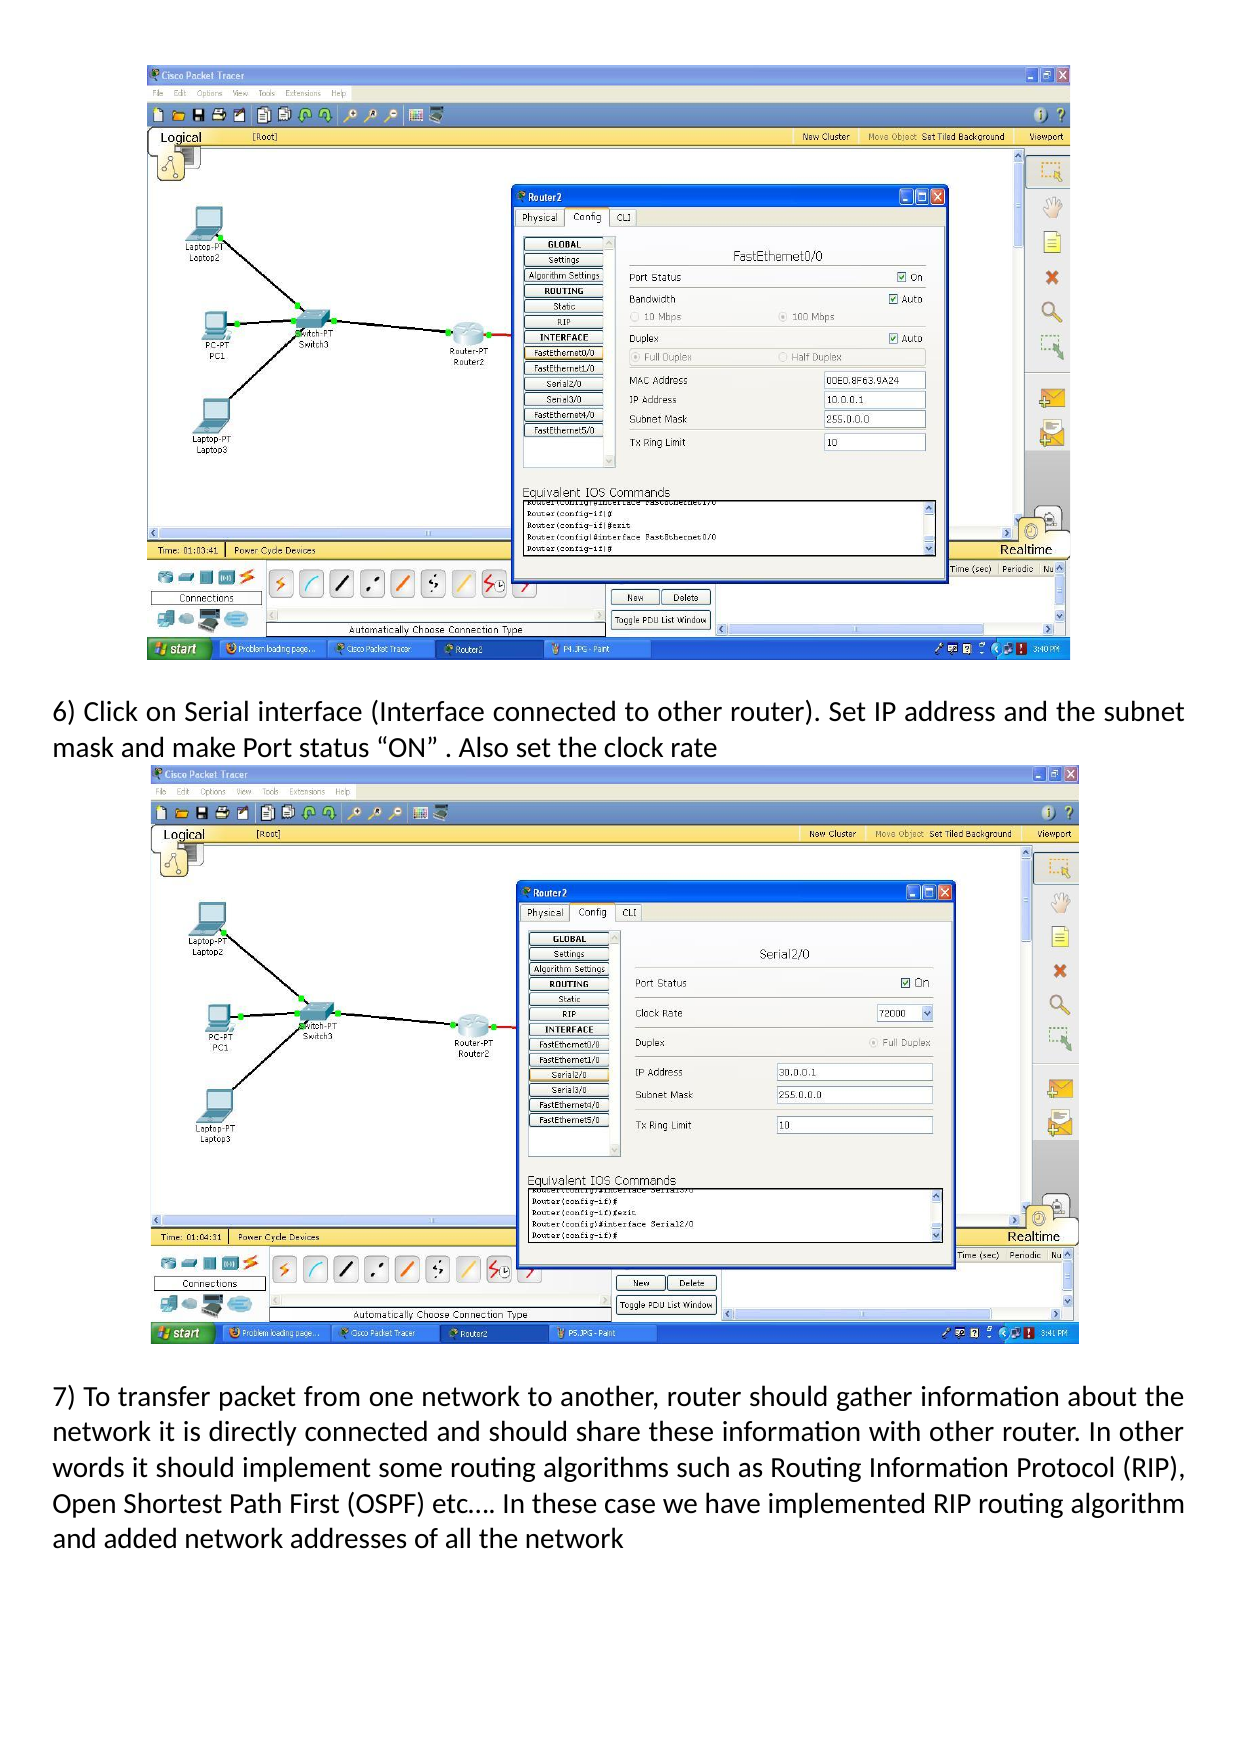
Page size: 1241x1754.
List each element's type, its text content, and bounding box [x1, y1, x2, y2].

list 7) To transfer packet from one network to another, router should gather information about the network it is directly connected and should share these information with other router. In other words it should implement some routing algorithms such as Routing Information Protocol (RIP), Open Shortest Path First (OSPF) etc…. In these case we have implemented RIP routing algorithm and added network addresses of all the network [52, 1378, 1187, 1556]
list 6) Click on Serial interface (Interface connected to other router). Set IP address and the subnet mask and make Port status “ON” . Also set the clock rate [52, 693, 1187, 765]
